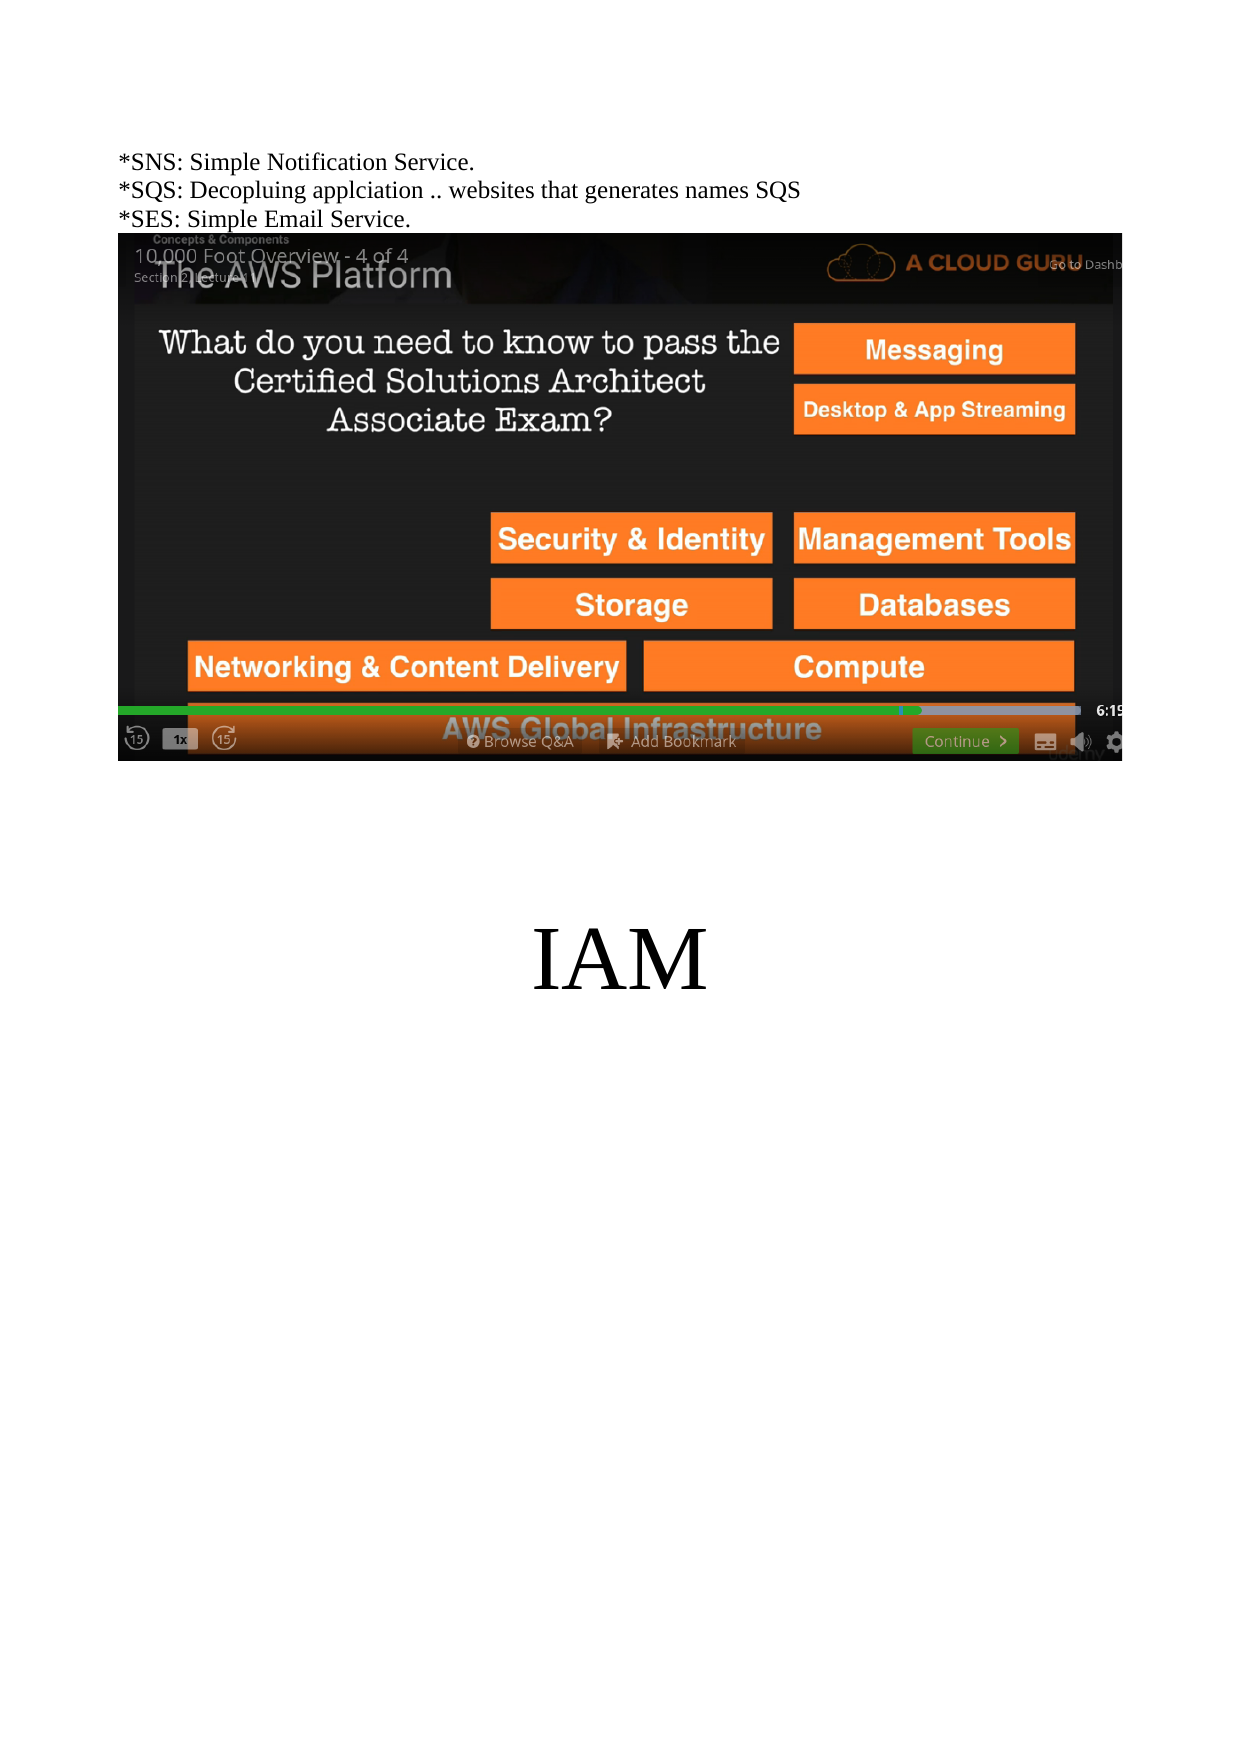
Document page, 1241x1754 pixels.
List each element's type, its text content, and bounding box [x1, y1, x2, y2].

text *SNS: Simple Notification Service. [118, 147, 1122, 176]
picture [118, 233, 1123, 761]
text *SQS: Decopluing applciation .. websites that generates names SQS [118, 176, 1122, 204]
text *SES: Simple Email Service. [118, 204, 1122, 233]
text IAM [118, 904, 1122, 1009]
